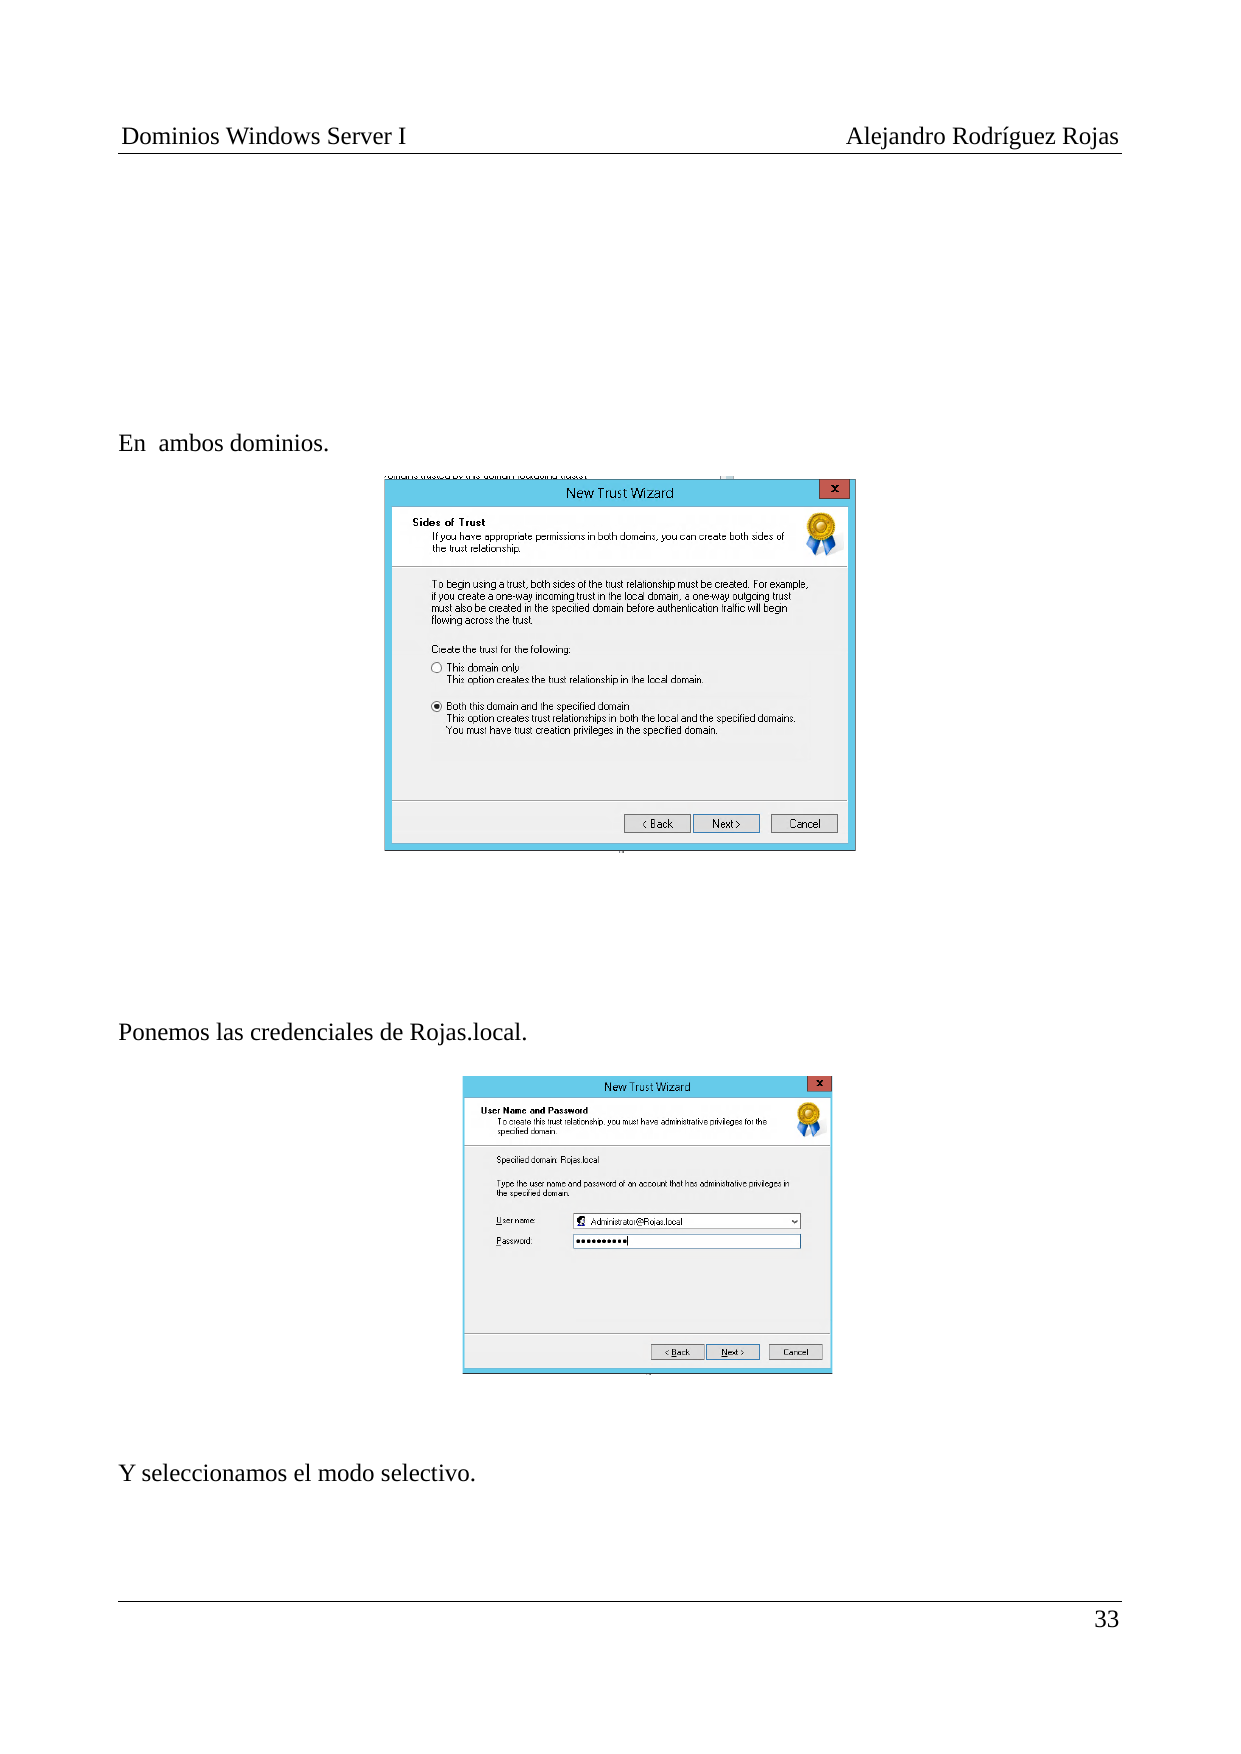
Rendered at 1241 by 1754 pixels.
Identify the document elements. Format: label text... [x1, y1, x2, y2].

picture [384, 476, 561, 853]
text Y seleccionamos el modo selectivo. [118, 1458, 1122, 1487]
text Ponemos las credenciales de Rojas.local. [118, 1017, 1122, 1045]
text En ambos dominios. [118, 428, 1122, 457]
picture [462, 1076, 601, 1375]
